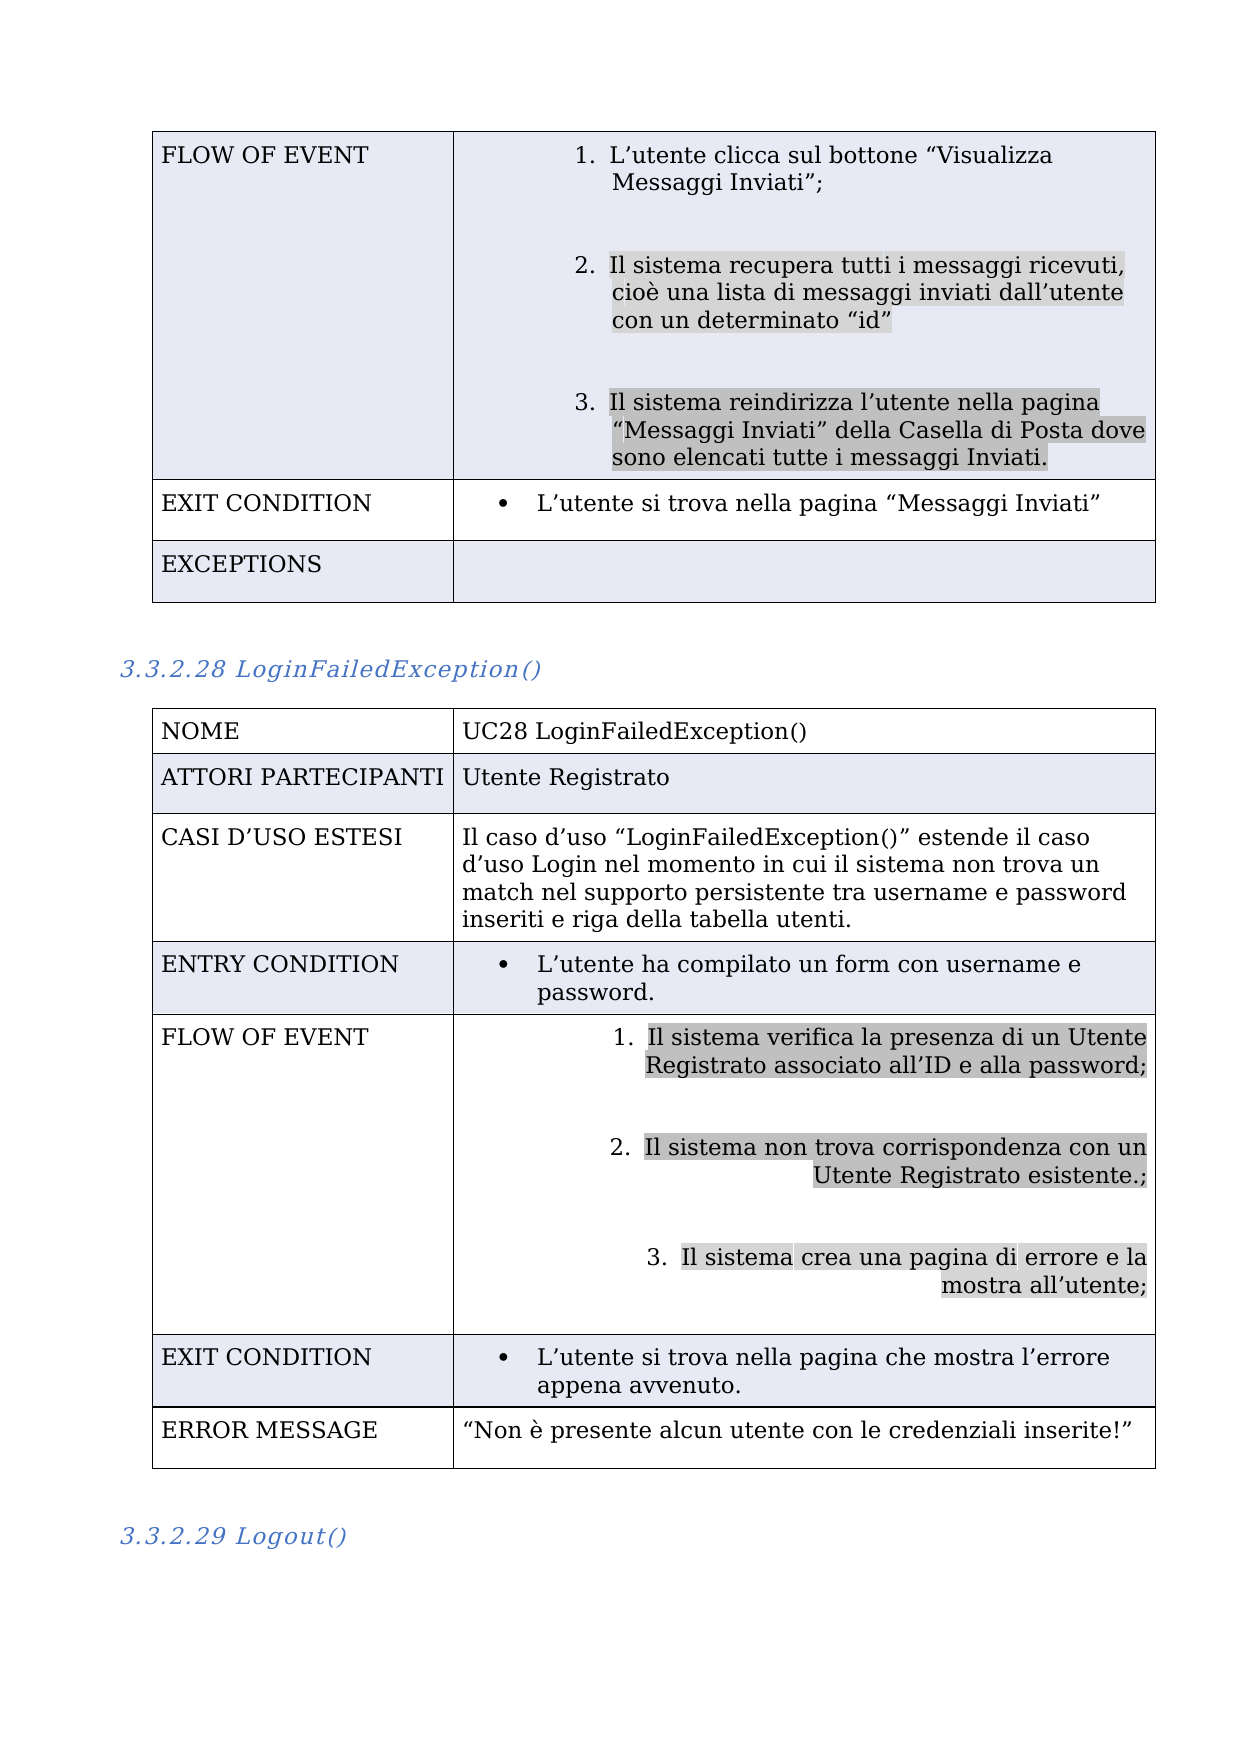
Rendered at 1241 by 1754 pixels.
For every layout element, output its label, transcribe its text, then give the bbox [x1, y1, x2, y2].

table_cell [454, 541, 1155, 602]
table_cell Il sistema verifica la presenza di un Utente Registrato associato all’ID e alla password; Il sistema non trova corrispondenza con un Utente Registrato esistente.; Il sistema crea una pagina di errore e la mostra all’utente; [454, 1015, 1155, 1334]
table_cell ATTORI PARTECIPANTI [153, 754, 453, 813]
table_cell ERROR MESSAGE [153, 1408, 453, 1468]
table_header UC28 LoginFailedException() [454, 709, 1155, 753]
subtitle 3.3.2.29 Logout() [118, 1522, 1122, 1549]
table_cell FLOW OF EVENT [153, 132, 453, 479]
table_cell Utente Registrato [454, 754, 1155, 813]
table_cell FLOW OF EVENT [153, 1015, 453, 1334]
table_cell Il caso d’uso “LoginFailedException()” estende il caso d’uso Login nel momento in cui il sistema non trova un match nel supporto persistente tra username e password inseriti e riga della tabella utenti. [454, 814, 1155, 941]
table_cell L’utente ha compilato un form con username e password. [454, 942, 1155, 1013]
table_cell “Non è presente alcun utente con le credenziali inserite!” [454, 1408, 1155, 1468]
table_cell EXCEPTIONS [153, 541, 453, 602]
table_cell EXIT CONDITION [153, 480, 453, 540]
table_header NOME [153, 709, 453, 753]
table_cell EXIT CONDITION [153, 1335, 453, 1406]
table_cell ENTRY CONDITION [153, 942, 453, 1013]
table_cell L’utente si trova nella pagina “Messaggi Inviati” [454, 480, 1155, 540]
table_cell CASI D’USO ESTESI [153, 814, 453, 941]
table_cell L’utente si trova nella pagina che mostra l’errore appena avvenuto. [454, 1335, 1155, 1406]
table_cell L’utente clicca sul bottone “Visualizza Messaggi Inviati”; Il sistema recupera tutti i messaggi ricevuti, cioè una lista di messaggi inviati dall’utente con un determinato “id” Il sistema reindirizza l’utente nella pagina “Messaggi Inviati” della Casella di Posta dove sono elencati tutte i messaggi Inviati. [454, 132, 1155, 479]
subtitle 3.3.2.28 LoginFailedException() [118, 655, 1122, 683]
